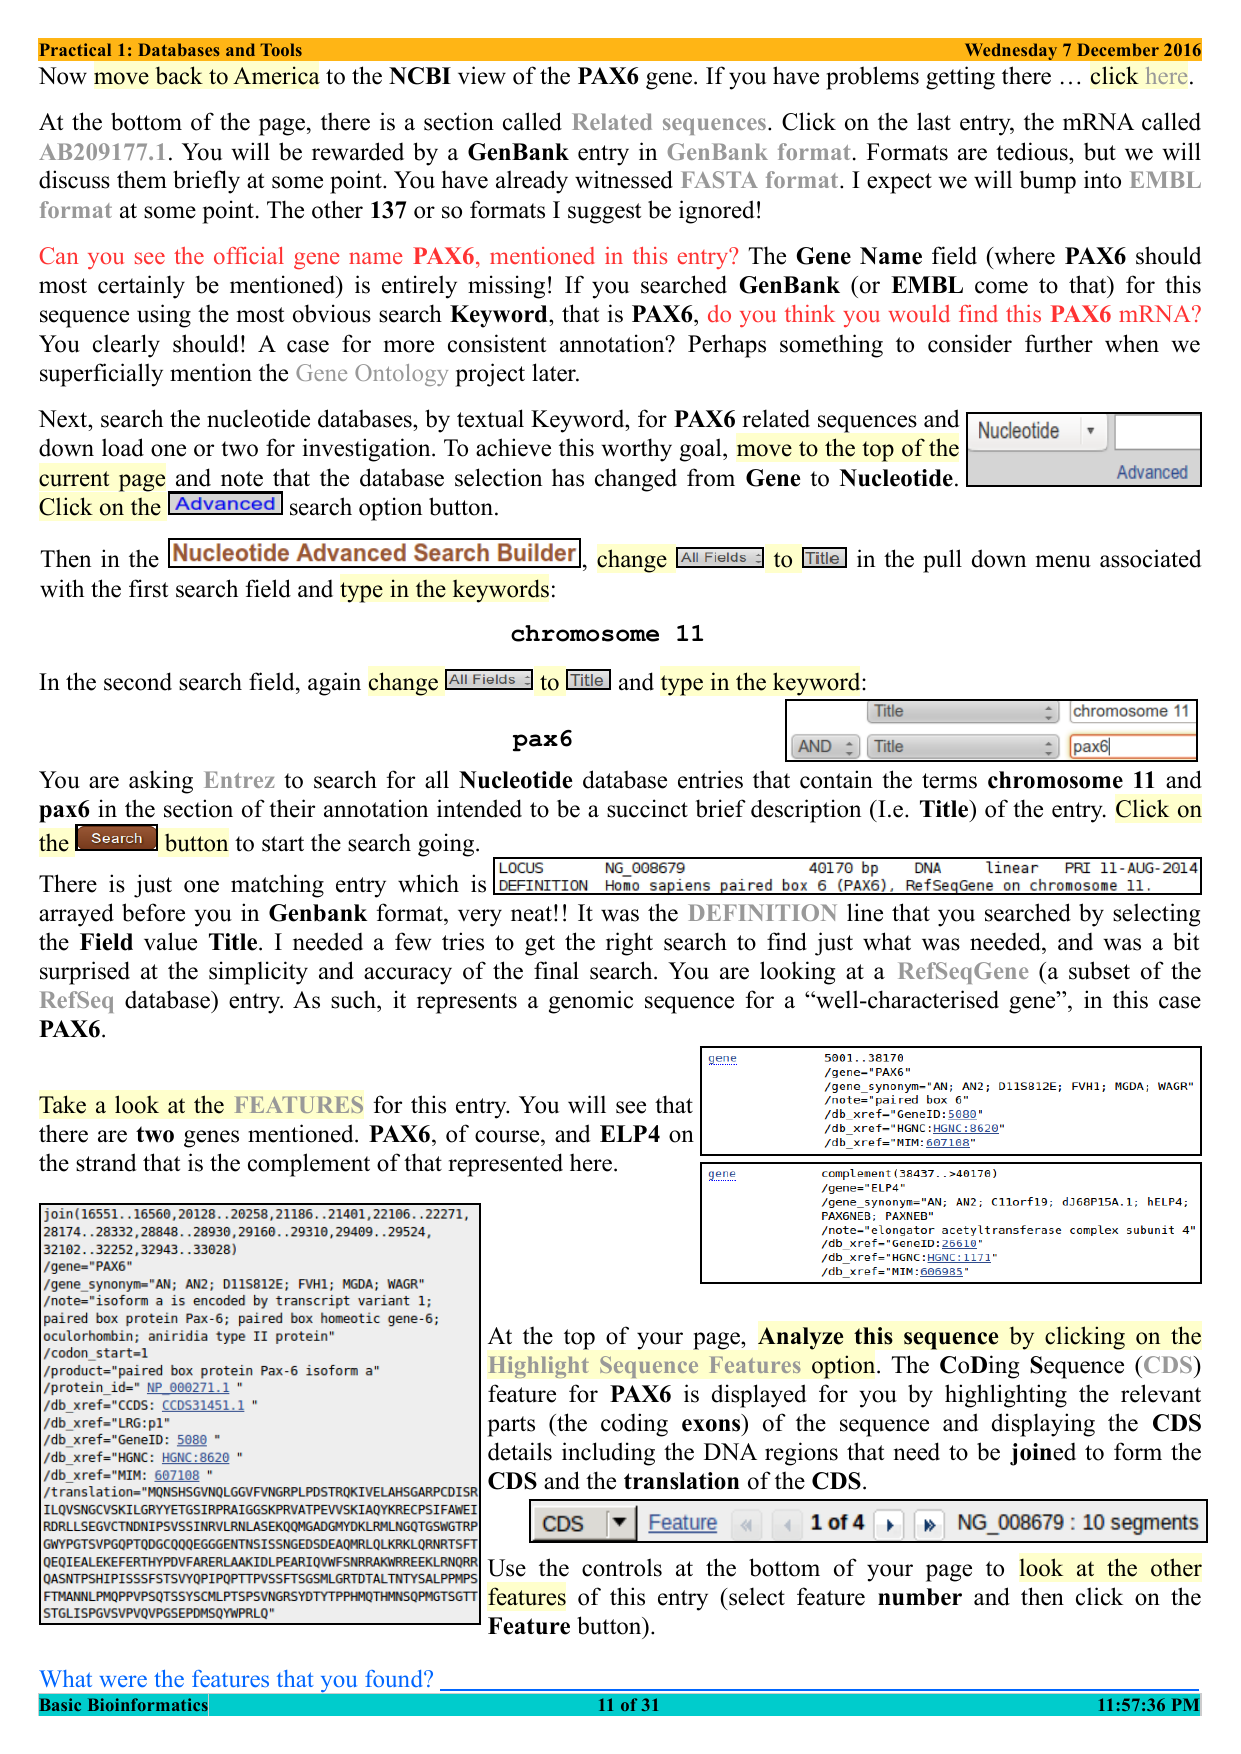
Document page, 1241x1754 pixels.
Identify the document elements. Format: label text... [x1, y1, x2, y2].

picture [41, 1205, 479, 1623]
picture [678, 549, 762, 566]
text [1198, 725, 1202, 753]
picture [804, 549, 845, 566]
text Now move back to America to the NCBI view of the PAX6 gene. If you have problems getting there … click here. [38, 61, 1202, 89]
text Then in the , change to in the pull down menu associated with the first search field and type in the keywords: [40, 538, 1202, 602]
text Next, search the nucleotide databases, by textual Keyword, for PAX6 related sequences and down load one or two for investigation. To achieve this worthy goal, move to the top of the current page and note that the database selection has changed from Gene to Nucleotide. Click on the search option button. [38, 404, 1202, 521]
picture [170, 540, 579, 566]
text Take a look at the FEATURES for this entry. You will see that there are two genes mentioned. PAX6, of course, and ELP4 on the strand that is the complement of that represented here. [38, 1090, 1202, 1177]
picture [704, 1167, 1197, 1279]
text chromosome 11 [40, 620, 1202, 649]
picture [968, 414, 1200, 485]
picture [447, 671, 531, 688]
text Use the controls at the bottom of your page to look at the other features of this entry (select feature number and then click on the Feature button). [38, 1495, 1202, 1640]
picture [568, 671, 609, 688]
picture [787, 701, 1196, 760]
text At the top of your page, Analyze this sequence by clicking on the Highlight Sequence Features option. The CoDing Sequence (CDS) feature for PAX6 is displayed for you by highlighting the relevant parts (the coding exons) of the sequence and displaying the CDS details including the DNA regions that need to be joined to form the CDS and the translation of the CDS. [481, 1321, 1202, 1495]
text [702, 1048, 1200, 1154]
picture [704, 1051, 1197, 1151]
picture [170, 494, 281, 513]
text What were the features that you found? [38, 1664, 1202, 1693]
picture [78, 826, 156, 849]
text There is just one matching entry which is arrayed before you in Genbank format, very neat!! It was the DEFINITION line that you searched by selecting the Field value Title. I needed a few tries to get the right search to find just what was needed, and was a bit surprised at the simplicity and accuracy of the final search. You are looking at a RefSeqGene (a subset of the RefSeq database) entry. As such, it represents a genomic sequence for a “well-characterised gene”, in this case PAX6. [38, 868, 1202, 1043]
picture [495, 859, 1200, 893]
text In the second search field, again change to and type in the keyword: [38, 666, 1202, 696]
text You are asking Entrez to search for all Nucleotide database entries that contain the terms chromosome 11 and pax6 in the section of their annotation intended to be a succinct brief description (I.e. Title) of the entry. Click on the button to start the search going. [38, 765, 1202, 857]
text [702, 1164, 1200, 1282]
text pax6 [40, 725, 785, 753]
text Can you see the official gene name PAX6, mentioned in this entry? The Gene Name field (where PAX6 should most certainly be mentioned) is entirely missing! If you searched GenBank (or EMBL come to that) for this sequence using the most obvious search Keyword, that is PAX6, do you think you would find this PAX6 mRNA? You clearly should! A case for more consistent annotation? Perhaps something to consider further when we superficially mention the Gene Ontology project later. [38, 241, 1202, 387]
text At the bottom of the page, there is a section called Related sequences. Click on the last entry, the mRNA called AB209177.1. You will be rewarded by a GenBank entry in GenBank format. Formats are tedious, but we will discuss them briefly at some point. You have already witnessed FASTA format. I expect we will bump into EMBL format at some point. The other 137 or so formats I suggest be ignored! [38, 107, 1202, 223]
picture [531, 1501, 1206, 1541]
